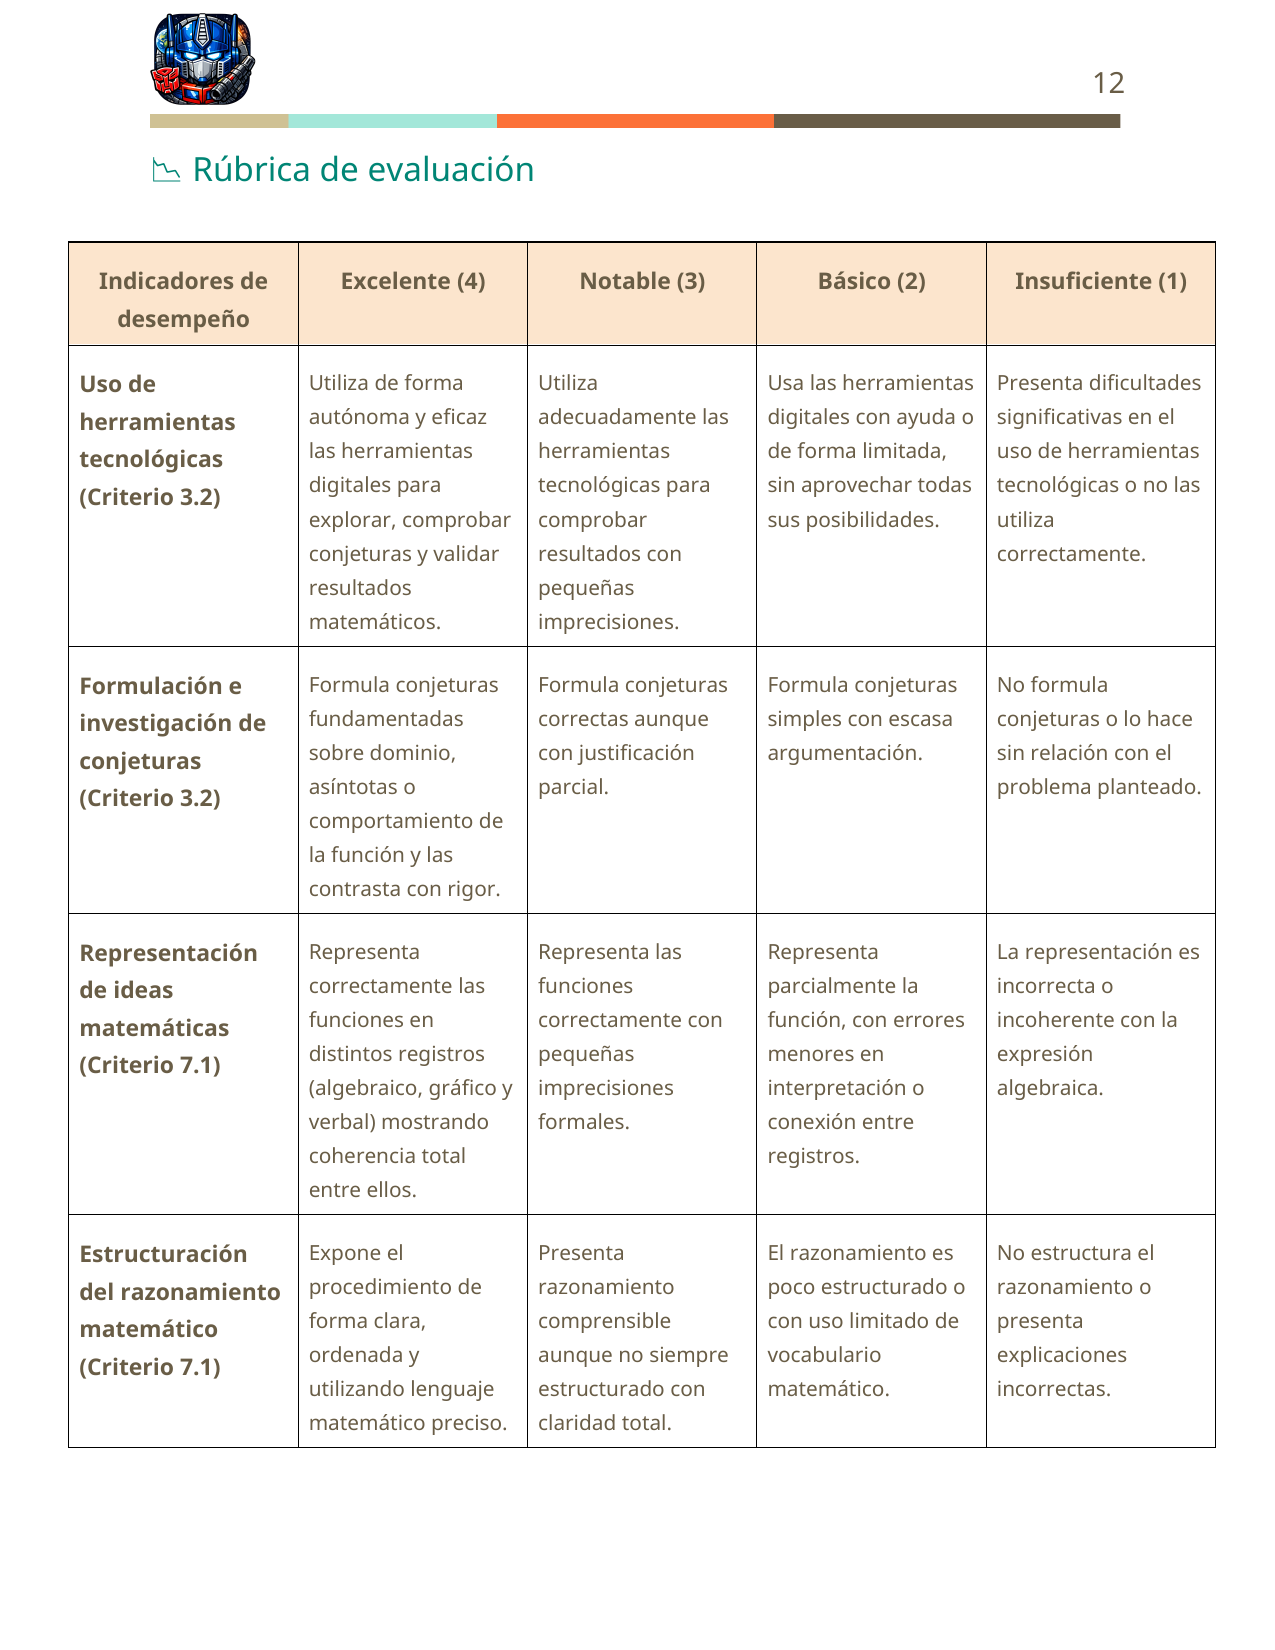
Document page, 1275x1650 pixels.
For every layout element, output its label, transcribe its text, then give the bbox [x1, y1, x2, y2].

table_cell Utiliza adecuadamente las herramientas tecnológicas para comprobar resultados con pequeñas imprecisiones. [528, 346, 756, 646]
table_cell No estructura el razonamiento o presenta explicaciones incorrectas. [987, 1215, 1215, 1447]
table_header Indicadores de desempeño [69, 243, 298, 344]
table_cell Formula conjeturas simples con escasa argumentación. [757, 647, 986, 913]
table_cell Formula conjeturas correctas aunque con justificación parcial. [528, 647, 756, 913]
table_cell Representa las funciones correctamente con pequeñas imprecisiones formales. [528, 914, 756, 1214]
table_header Excelente (4) [299, 243, 527, 344]
table_cell Presenta dificultades significativas en el uso de herramientas tecnológicas o no las utiliza correctamente. [987, 346, 1215, 646]
picture [150, 13, 256, 105]
table_header Básico (2) [757, 243, 986, 344]
table_cell Utiliza de forma autónoma y eficaz las herramientas digitales para explorar, comprobar conjeturas y validar resultados matemáticos. [299, 346, 527, 646]
subtitle 📉 Rúbrica de evaluación [150, 146, 1125, 191]
table_cell Representación de ideas matemáticas (Criterio 7.1) [69, 914, 298, 1214]
table_header Notable (3) [528, 243, 756, 344]
table_cell Uso de herramientas tecnológicas (Criterio 3.2) [69, 346, 298, 646]
table_cell Representa correctamente las funciones en distintos registros (algebraico, gráfico y verbal) mostrando coherencia total entre ellos. [299, 914, 527, 1214]
table_cell La representación es incorrecta o incoherente con la expresión algebraica. [987, 914, 1215, 1214]
table_cell Formulación e investigación de conjeturas (Criterio 3.2) [69, 647, 298, 913]
table_cell No formula conjeturas o lo hace sin relación con el problema planteado. [987, 647, 1215, 913]
table_cell Expone el procedimiento de forma clara, ordenada y utilizando lenguaje matemático preciso. [299, 1215, 527, 1447]
table_cell Representa parcialmente la función, con errores menores en interpretación o conexión entre registros. [757, 914, 986, 1214]
table_cell Usa las herramientas digitales con ayuda o de forma limitada, sin aprovechar todas sus posibilidades. [757, 346, 986, 646]
table_header Insuficiente (1) [987, 243, 1215, 344]
table_cell Formula conjeturas fundamentadas sobre dominio, asíntotas o comportamiento de la función y las contrasta con rigor. [299, 647, 527, 913]
table_cell Estructuración del razonamiento matemático (Criterio 7.1) [69, 1215, 298, 1447]
table_cell Presenta razonamiento comprensible aunque no siempre estructurado con claridad total. [528, 1215, 756, 1447]
table_cell El razonamiento es poco estructurado o con uso limitado de vocabulario matemático. [757, 1215, 986, 1447]
picture [150, 114, 1121, 128]
